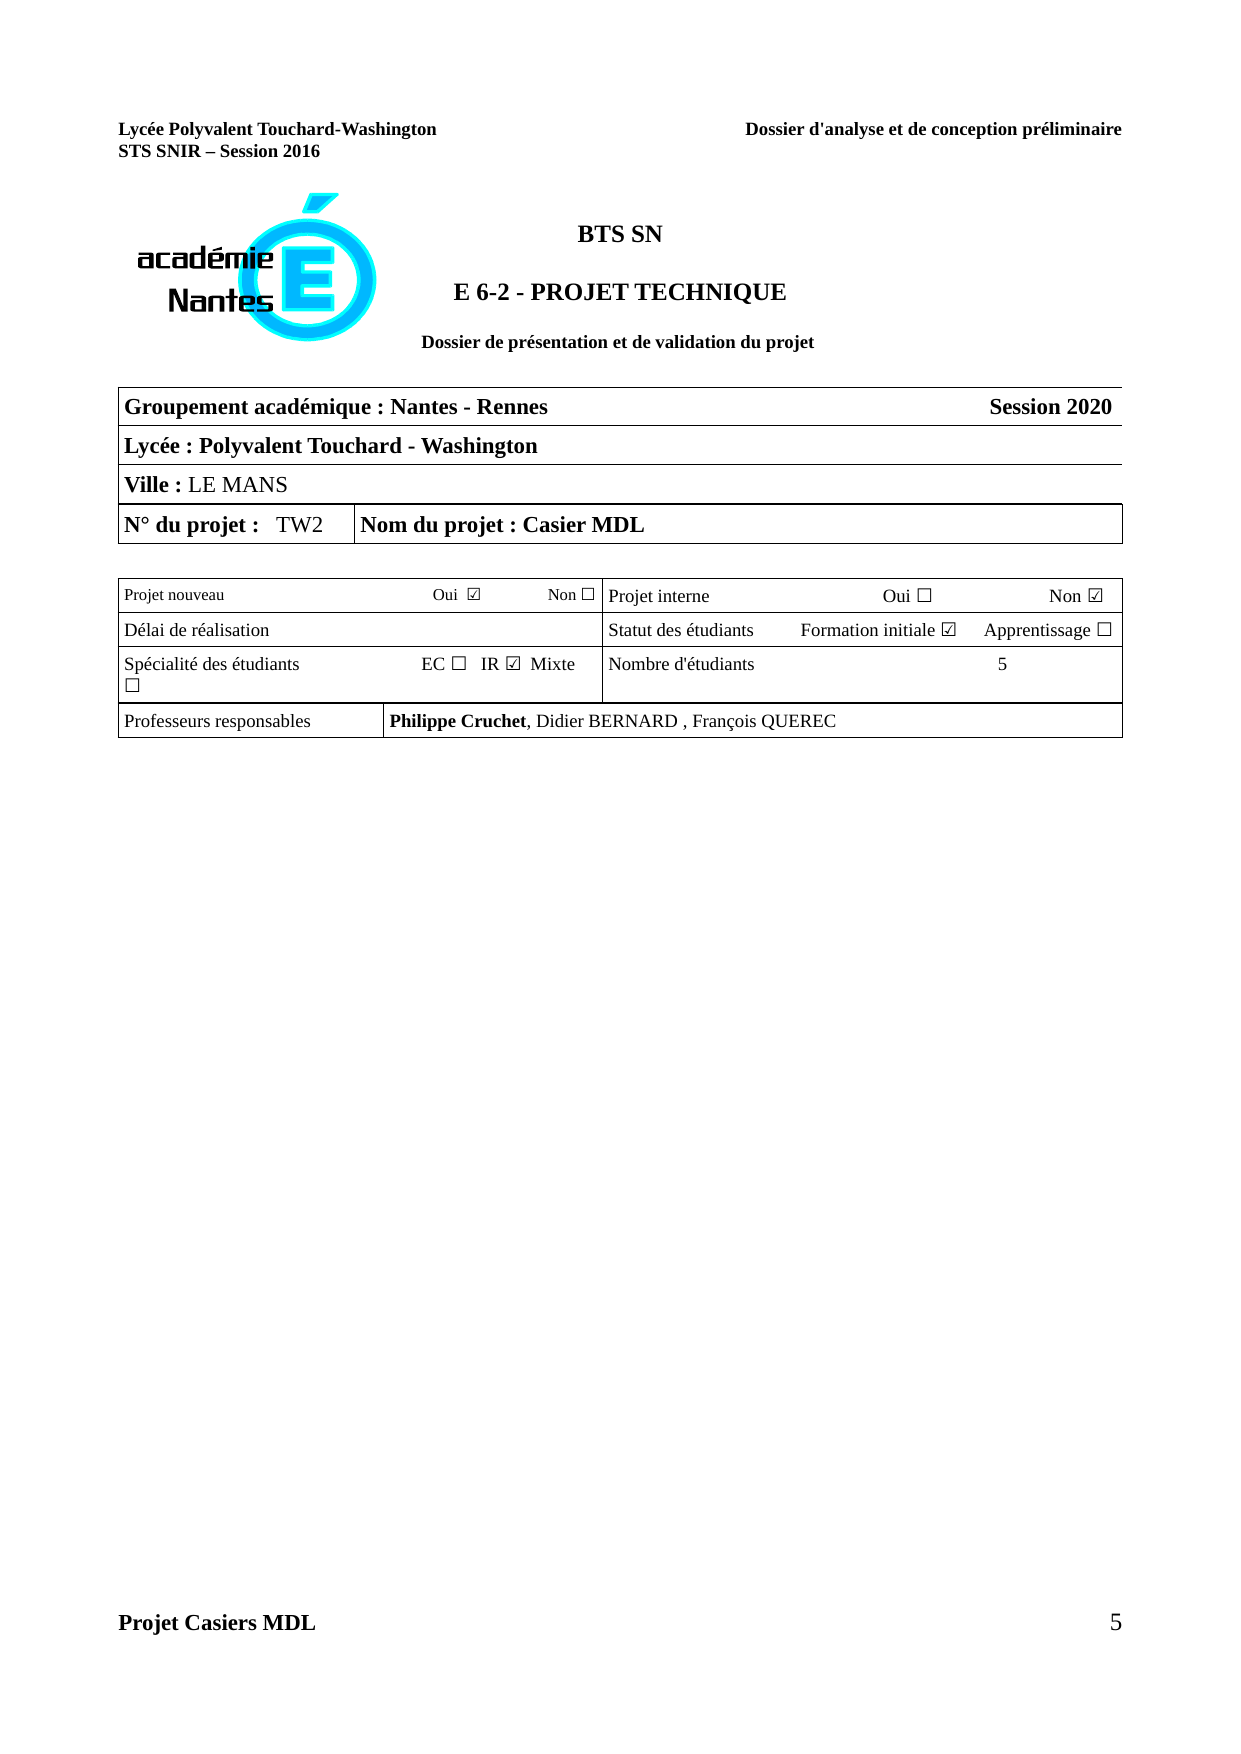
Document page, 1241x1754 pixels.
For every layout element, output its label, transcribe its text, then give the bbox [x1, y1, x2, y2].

text [118, 277, 240, 306]
text BTS SN [322, 219, 1122, 248]
table_cell Délai de réalisation [119, 613, 602, 646]
table_cell Statut des étudiants Formation initiale ☑ Apprentissage ☐ [603, 613, 1122, 646]
text [118, 219, 292, 248]
text Dossier de présentation et de validation du projet [118, 331, 1122, 352]
table_header Groupement académique : Nantes - Rennes Session 2020 [119, 388, 1122, 425]
table_cell Spécialité des étudiants EC ☐ IR ☑ Mixte ☐ [119, 647, 602, 702]
table_header Projet interne Oui ☐ Non ☑ [603, 579, 1122, 612]
table_header Nom du projet : Casier MDL [355, 505, 1122, 543]
text E 6-2 - PROJET TECHNIQUE [371, 277, 1122, 306]
table_header Philippe Cruchet, Didier BERNARD , François QUEREC [384, 704, 1122, 737]
table_cell Nombre d'étudiants 5 [603, 647, 1122, 702]
text [305, 277, 356, 306]
table_header Projet nouveau Oui ☑ Non ☐ [119, 579, 602, 612]
text [258, 277, 281, 306]
table_cell Lycée : Polyvalent Touchard - Washington [119, 426, 1122, 464]
table_header N° du projet : TW2 [119, 505, 354, 543]
table_cell Ville : LE MANS [119, 465, 1122, 503]
table_header Professeurs responsables [119, 704, 383, 737]
text [275, 236, 340, 248]
